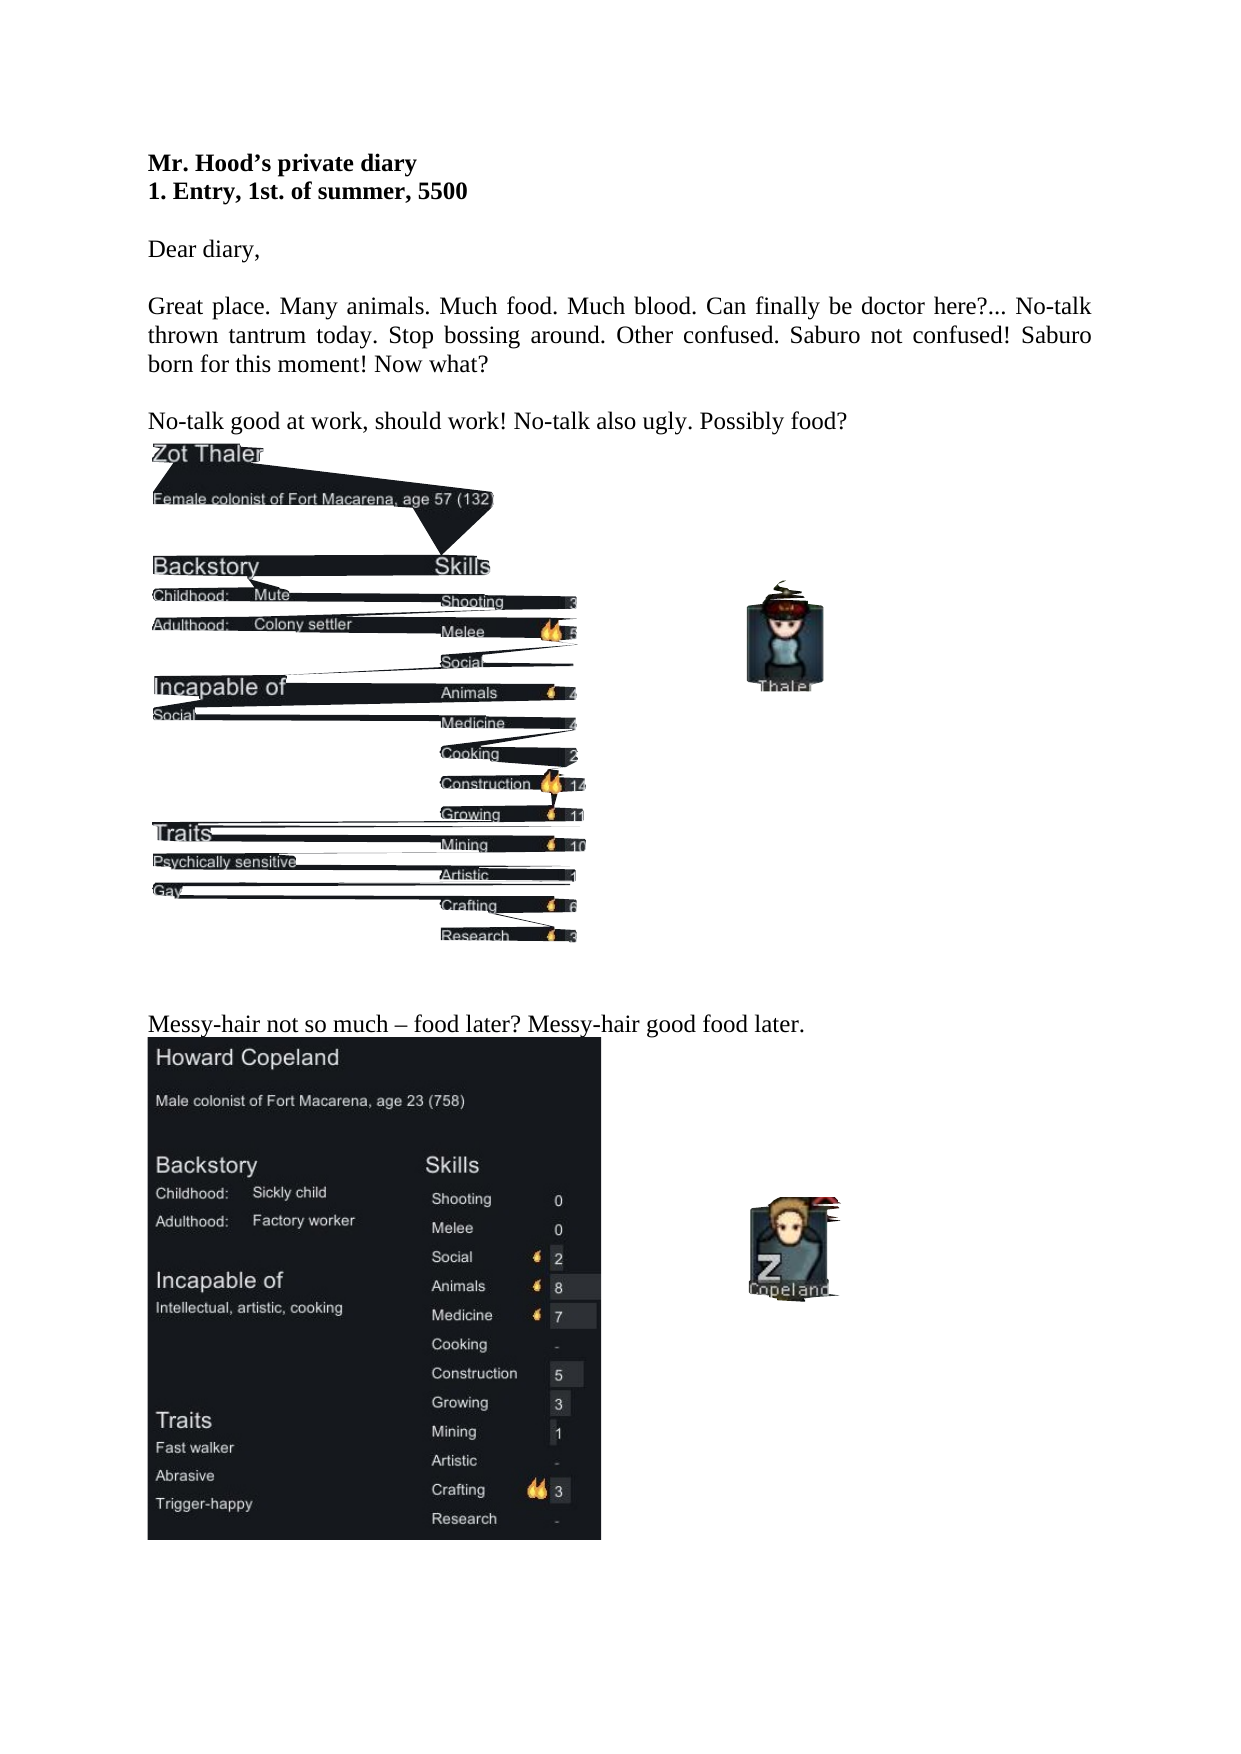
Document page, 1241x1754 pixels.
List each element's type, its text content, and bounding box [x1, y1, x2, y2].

text No-talk good at work, should work! No-talk also ugly. Possibly food? [148, 406, 1093, 435]
text Messy-hair not so much – food later? Messy-hair good food later. [148, 1009, 1093, 1037]
text Dear diary, [148, 234, 1093, 263]
text Mr. Hood’s private diary [148, 148, 1093, 176]
text Great place. Many animals. Much food. Much blood. Can finally be doctor here?... No-talk thrown tantrum today. Stop bossing around. Other confused. Saburo not confused! Saburo born for this moment! Now what? [148, 291, 1093, 378]
text 1. Entry, 1st. of summer, 5500 [148, 176, 1093, 205]
